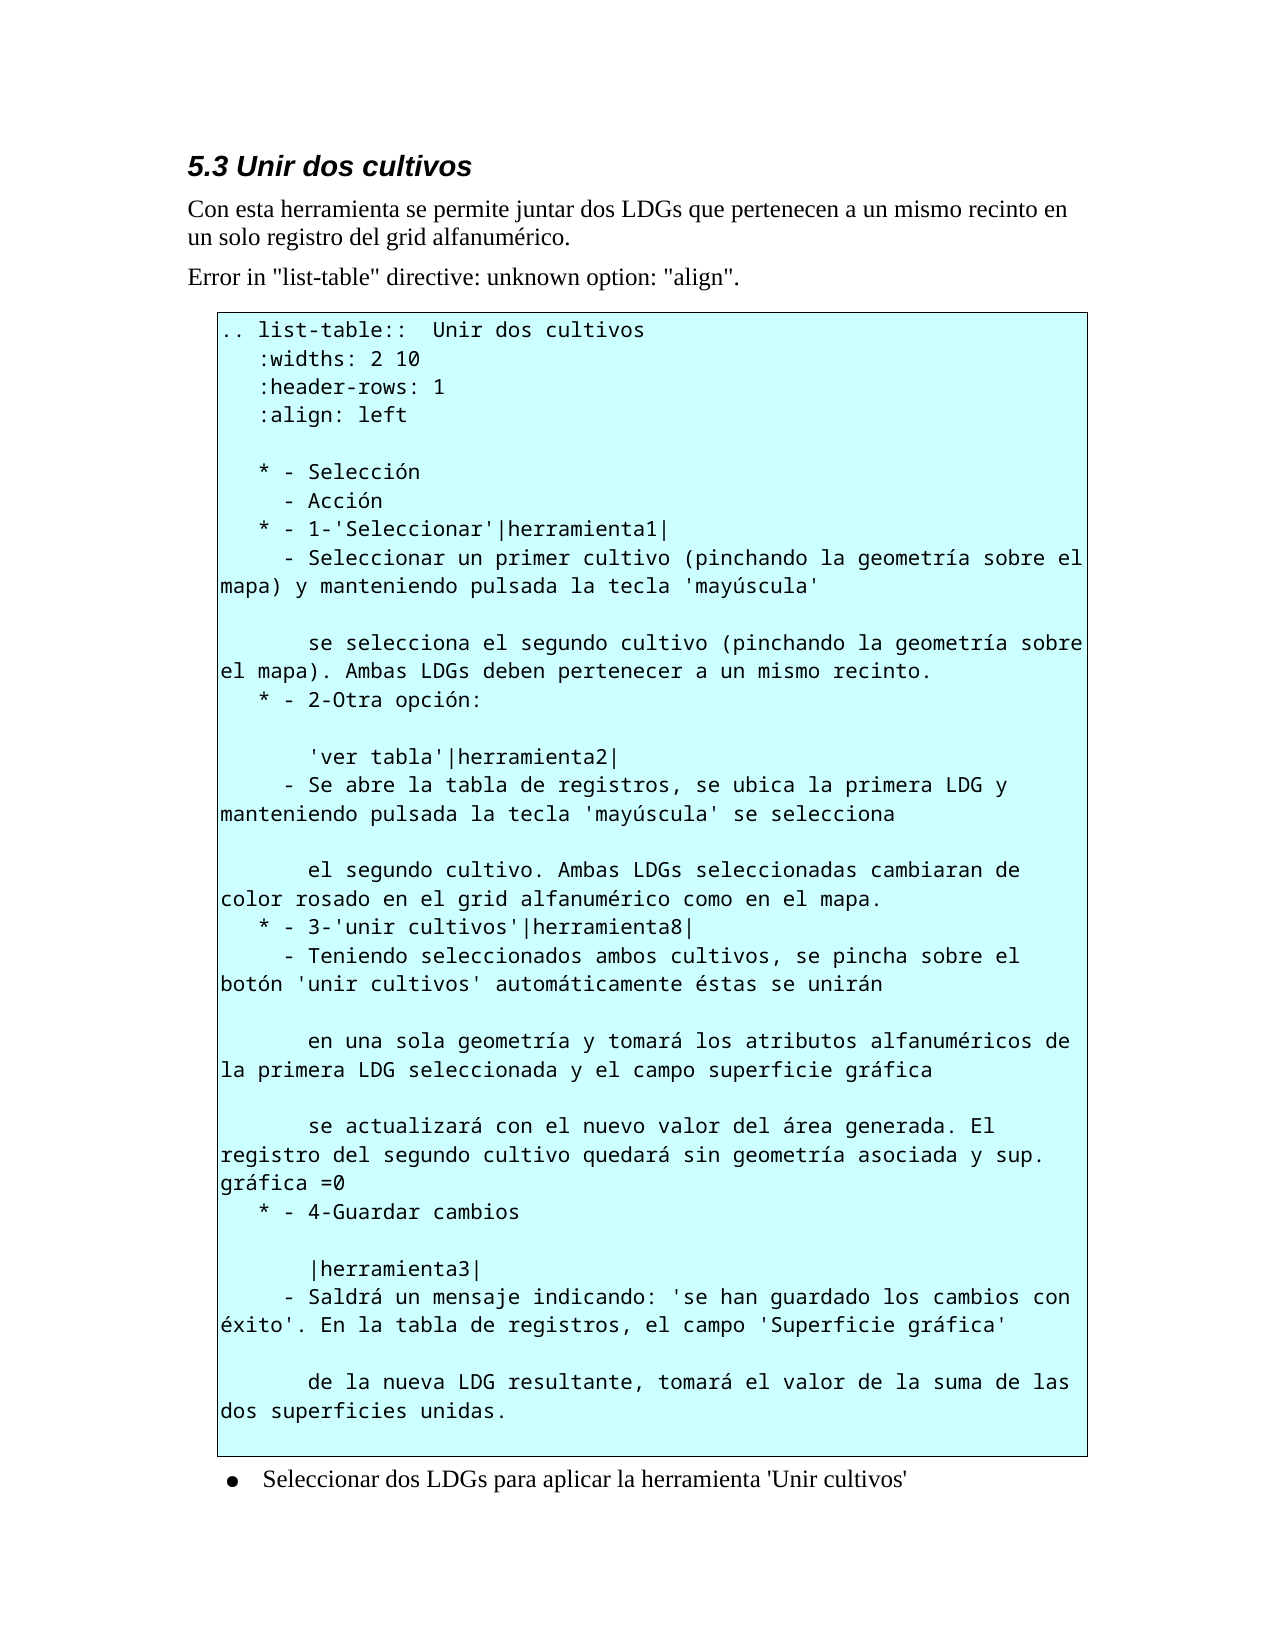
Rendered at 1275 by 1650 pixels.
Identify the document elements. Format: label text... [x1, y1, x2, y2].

list Seleccionar dos LDGs para aplicar la herramienta 'Unir cultivos' [225, 1465, 1087, 1493]
subtitle 5.3 Unir dos cultivos [187, 150, 1087, 183]
text Con esta herramienta se permite juntar dos LDGs que pertenecen a un mismo recinto en un solo registro del grid alfanumérico. [187, 195, 1087, 251]
text .. list-table:: Unir dos cultivos :widths: 2 10 :header-rows: 1 :align: left * - Selección - Acción * - 1-'Seleccionar'|herramienta1| - Seleccionar un primer cultivo (pinchando la geometría sobre el mapa) y manteniendo pulsada la tecla 'mayúscula' se selecciona el segundo cultivo (pinchando la geometría sobre el mapa). Ambas LDGs deben pertenecer a un mismo recinto. * - 2-Otra opción: 'ver tabla'|herramienta2| - Se abre la tabla de registros, se ubica la primera LDG y manteniendo pulsada la tecla 'mayúscula' se selecciona el segundo cultivo. Ambas LDGs seleccionadas cambiaran de color rosado en el grid alfanumérico como en el mapa. * - 3-'unir cultivos'|herramienta8| - Teniendo seleccionados ambos cultivos, se pincha sobre el botón 'unir cultivos' automáticamente éstas se unirán en una sola geometría y tomará los atributos alfanuméricos de la primera LDG seleccionada y el campo superficie gráfica se actualizará con el nuevo valor del área generada. El registro del segundo cultivo quedará sin geometría asociada y sup. gráfica =0 * - 4-Guardar cambios |herramienta3| - Saldrá un mensaje indicando: 'se han guardado los cambios con éxito'. En la tabla de registros, el campo 'Superficie gráfica' de la nueva LDG resultante, tomará el valor de la suma de las dos superficies unidas. [218, 313, 1087, 1456]
text Error in "list-table" directive: unknown option: "align". [187, 263, 1087, 291]
